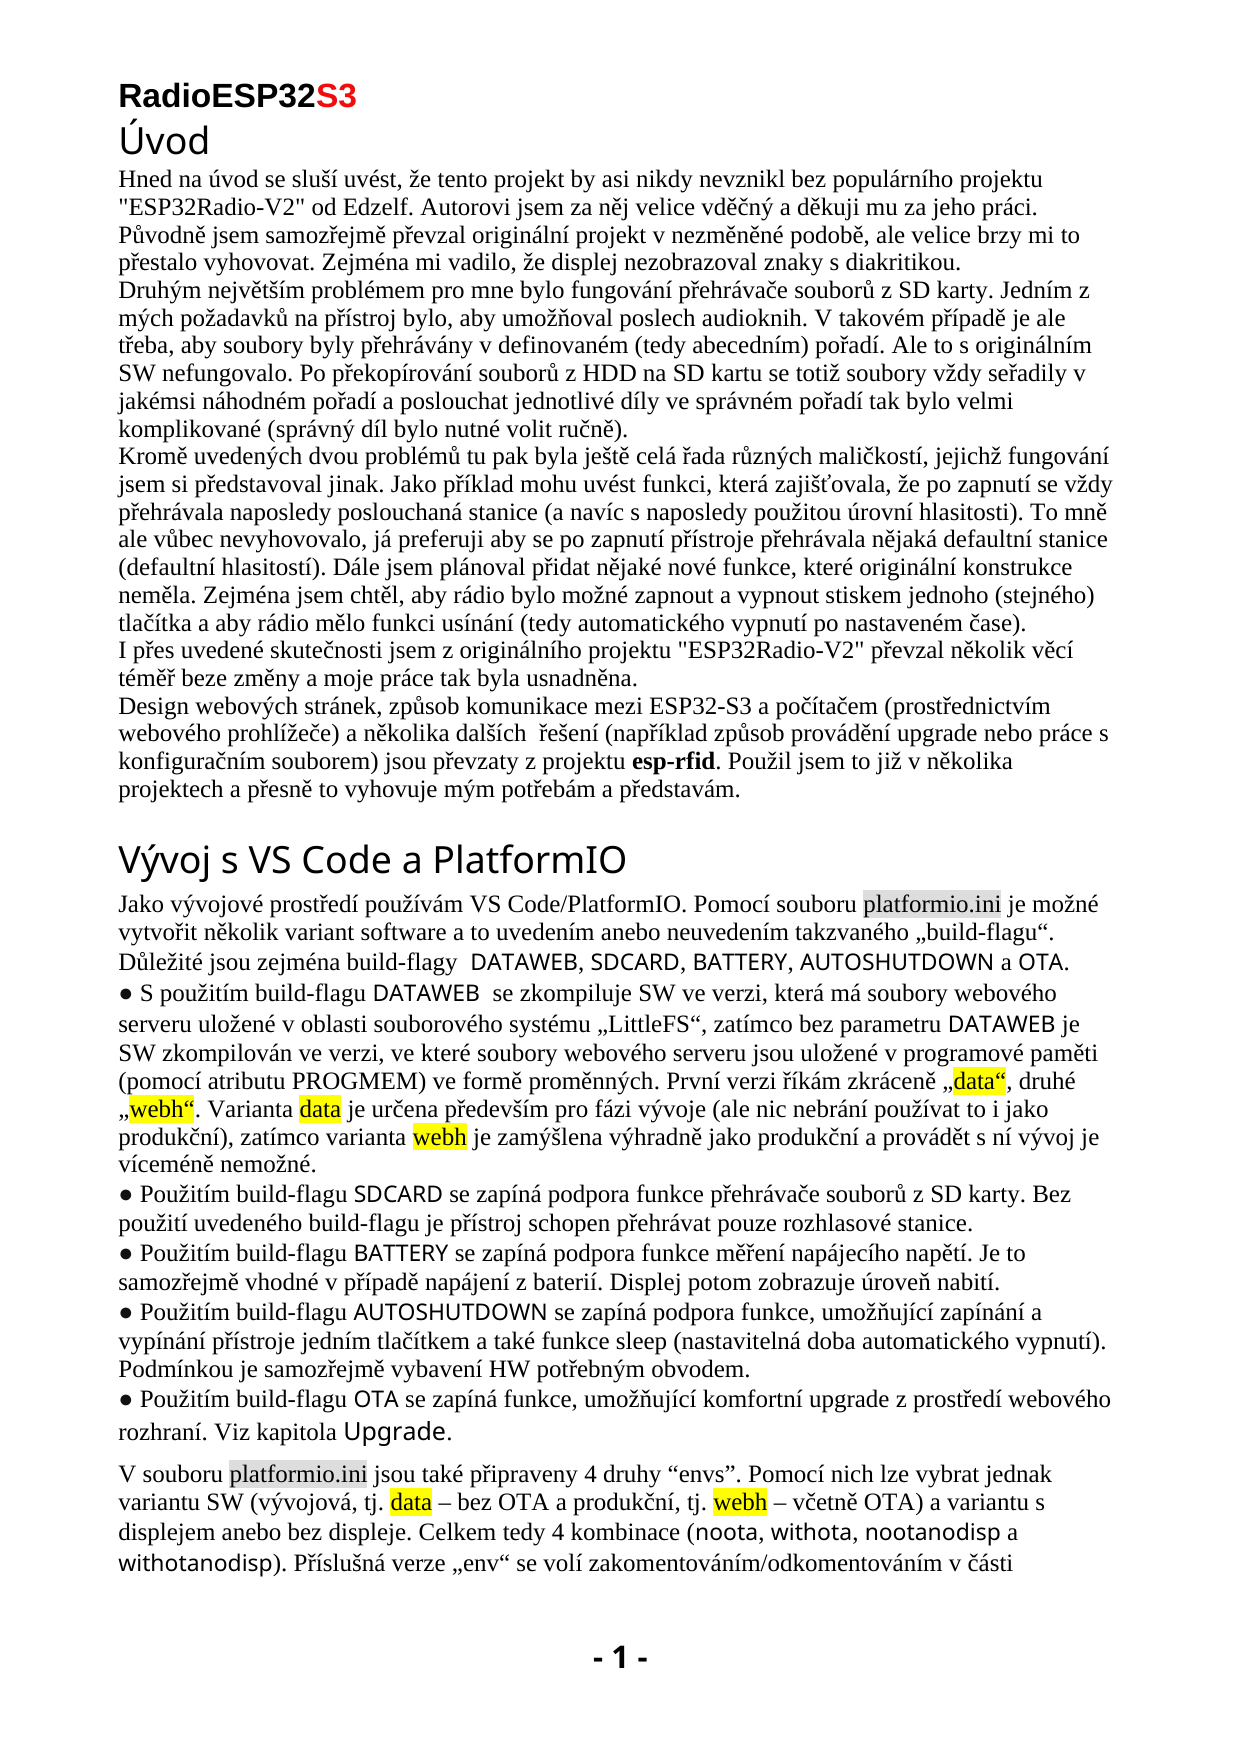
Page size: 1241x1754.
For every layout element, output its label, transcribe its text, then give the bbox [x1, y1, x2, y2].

text Kromě uvedených dvou problémů tu pak byla ještě celá řada různých maličkostí, jejichž fungování jsem si představoval jinak. Jako příklad mohu uvést funkci, která zajišťovala, že po zapnutí se vždy přehrávala naposledy poslouchaná stanice (a navíc s naposledy použitou úrovní hlasitosti). To mně ale vůbec nevyhovovalo, já preferuji aby se po zapnutí přístroje přehrávala nějaká defaultní stanice (defaultní hlasitostí). Dále jsem plánoval přidat nějaké nové funkce, které originální konstrukce neměla. Zejména jsem chtěl, aby rádio bylo možné zapnout a vypnout stiskem jednoho (stejného) tlačítka a aby rádio mělo funkci usínání (tedy automatického vypnutí po nastaveném čase). [118, 442, 1122, 636]
text V souboru platformio.ini jsou také připraveny 4 druhy “envs”. Pomocí nich lze vybrat jednak variantu SW (vývojová, tj. data – bez OTA a produkční, tj. webh – včetně OTA) a variantu s displejem anebo bez displeje. Celkem tedy 4 kombinace (noota, withota, nootanodisp a withotanodisp). Příslušná verze „env“ se volí zakomentováním/odkomentováním v části [118, 1460, 1122, 1578]
subtitle RadioESP32S3 [118, 77, 1122, 114]
subtitle Úvod [118, 114, 1122, 165]
text Druhým největším problémem pro mne bylo fungování přehrávače souborů z SD karty. Jedním z mých požadavků na přístroj bylo, aby umožňoval poslech audioknih. V takovém případě je ale třeba, aby soubory byly přehrávány v definovaném (tedy abecedním) pořadí. Ale to s originálním SW nefungovalo. Po překopírování souborů z HDD na SD kartu se totiž soubory vždy seřadily v jakémsi náhodném pořadí a poslouchat jednotlivé díly ve správném pořadí tak bylo velmi komplikované (správný díl bylo nutné volit ručně). [118, 276, 1122, 442]
text Design webových stránek, způsob komunikace mezi ESP32-S3 a počítačem (prostřednictvím webového prohlížeče) a několika dalších řešení (například způsob provádění upgrade nebo práce s konfiguračním souborem) jsou převzaty z projektu esp-rfid. Použil jsem to již v několika projektech a přesně to vyhovuje mým potřebám a představám. [118, 692, 1122, 803]
text Jako vývojové prostředí používám VS Code/PlatformIO. Pomocí souboru platformio.ini je možné vytvořit několik variant software a to uvedením anebo neuvedením takzvaného „build-flagu“. Důležité jsou zejména build-flagy DATAWEB, SDCARD, BATTERY, AUTOSHUTDOWN a OTA. [118, 890, 1122, 977]
text ● S použitím build-flagu DATAWEB se zkompiluje SW ve verzi, která má soubory webového serveru uložené v oblasti souborového systému „LittleFS“, zatímco bez parametru DATAWEB je SW zkompilován ve verzi, ve které soubory webového serveru jsou uložené v programové paměti (pomocí atributu PROGMEM) ve formě proměnných. První verzi říkám zkráceně „data“, druhé „webh“. Varianta data je určena především pro fázi vývoje (ale nic nebrání používat to i jako produkční), zatímco varianta webh je zamýšlena výhradně jako produkční a provádět s ní vývoj je víceméně nemožné. [118, 977, 1122, 1178]
text I přes uvedené skutečnosti jsem z originálního projektu "ESP32Radio-V2" převzal několik věcí téměř beze změny a moje práce tak byla usnadněna. [118, 636, 1122, 692]
text ● Použitím build-flagu BATTERY se zapíná podpora funkce měření napájecího napětí. Je to samozřejmě vhodné v případě napájení z baterií. Displej potom zobrazuje úroveň nabití. [118, 1237, 1122, 1296]
text Hned na úvod se sluší uvést, že tento projekt by asi nikdy nevznikl bez populárního projektu "ESP32Radio-V2" od Edzelf. Autorovi jsem za něj velice vděčný a děkuji mu za jeho práci. Původně jsem samozřejmě převzal originální projekt v nezměněné podobě, ale velice brzy mi to přestalo vyhovovat. Zejména mi vadilo, že displej nezobrazoval znaky s diakritikou. [118, 165, 1122, 276]
text ● Použitím build-flagu AUTOSHUTDOWN se zapíná podpora funkce, umožňující zapínání a vypínání přístroje jedním tlačítkem a také funkce sleep (nastavitelná doba automatického vypnutí). Podmínkou je samozřejmě vybavení HW potřebným obvodem. [118, 1296, 1122, 1383]
subtitle Vývoj s VS Code a PlatformIO [118, 833, 1122, 884]
text ● Použitím build-flagu OTA se zapíná funkce, umožňující komfortní upgrade z prostředí webového rozhraní. Viz kapitola Upgrade. [118, 1383, 1122, 1448]
text ● Použitím build-flagu SDCARD se zapíná podpora funkce přehrávače souborů z SD karty. Bez použití uvedeného build-flagu je přístroj schopen přehrávat pouze rozhlasové stanice. [118, 1178, 1122, 1237]
